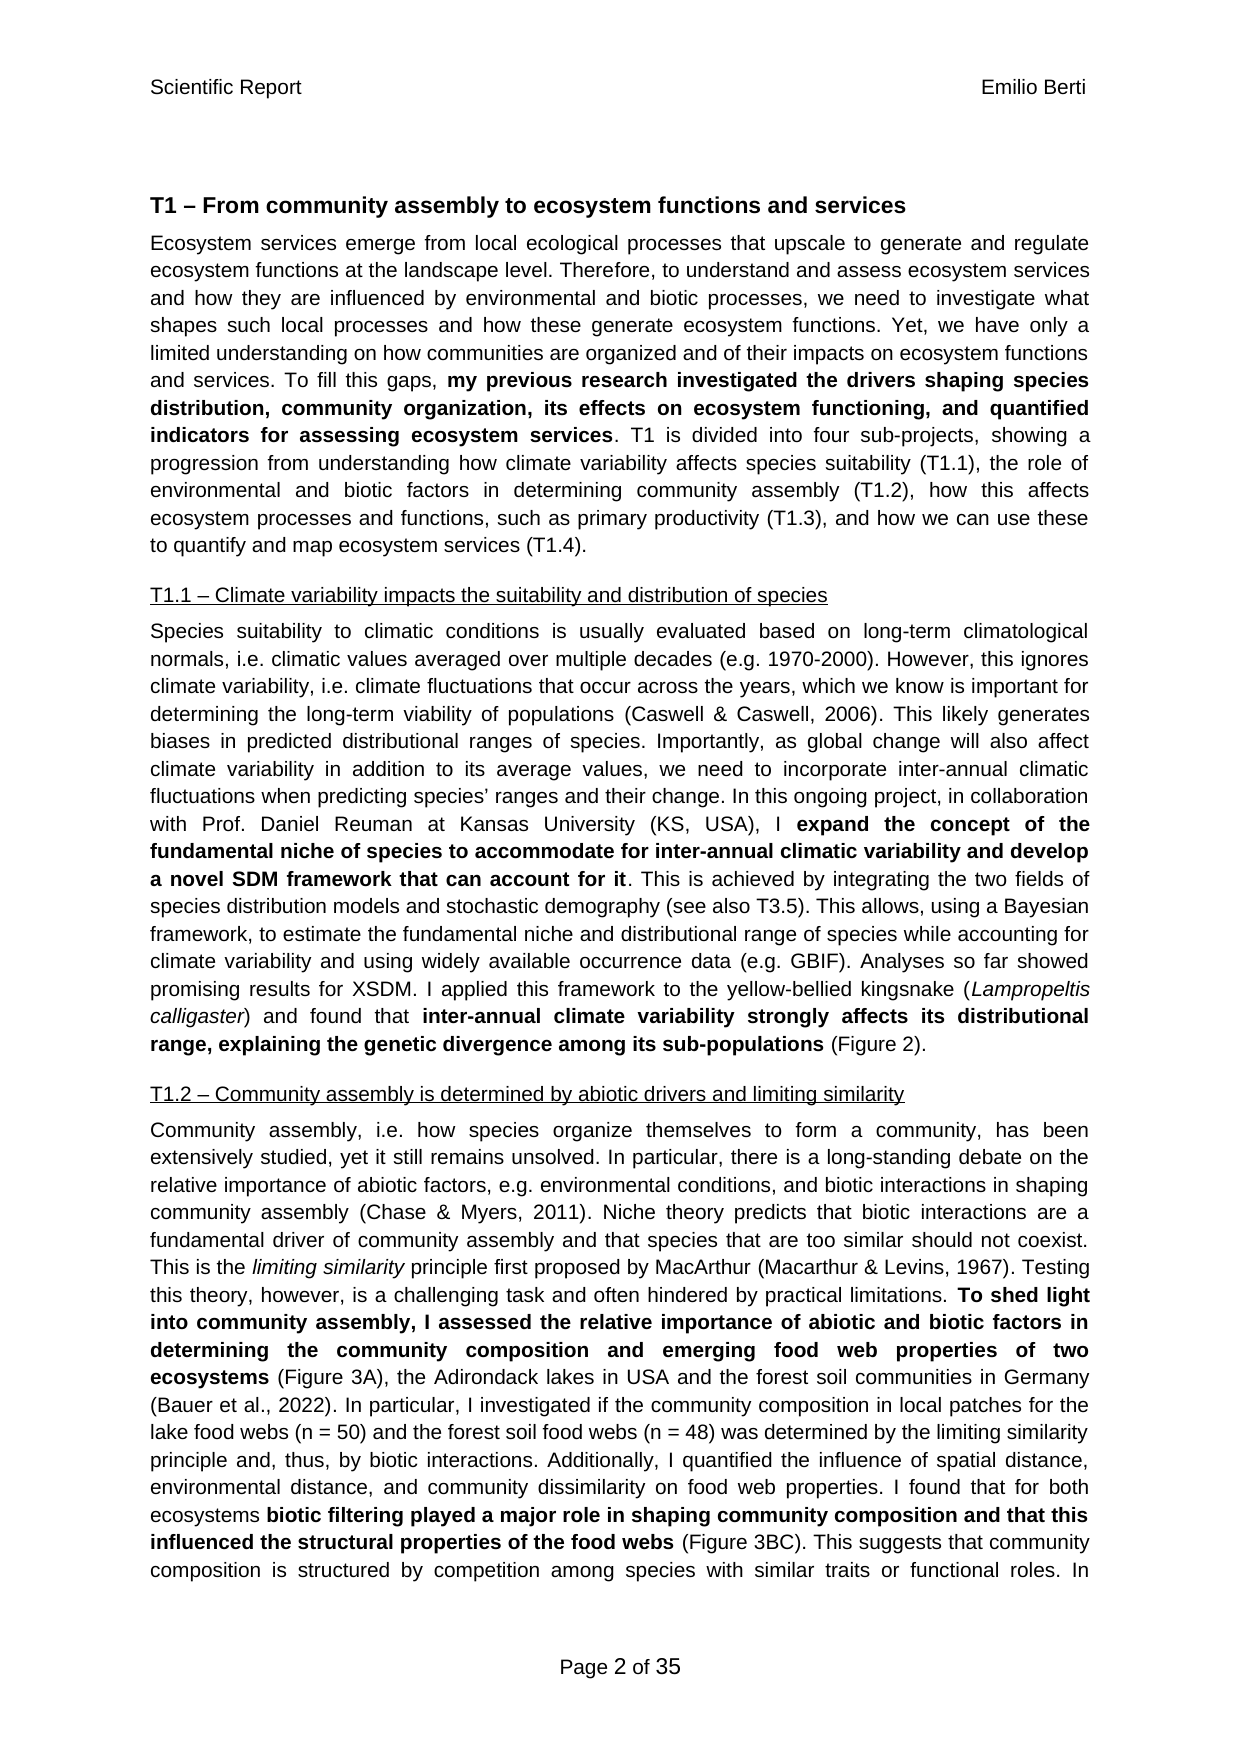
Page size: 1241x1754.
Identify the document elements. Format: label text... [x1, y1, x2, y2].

subtitle T1.2 – Community assembly is determined by abiotic drivers and limiting similarity [150, 1081, 1090, 1105]
subtitle T1.1 – Climate variability impacts the suitability and distribution of species [150, 583, 1090, 607]
text Ecosystem services emerge from local ecological processes that upscale to generate and regulate ecosystem functions at the landscape level. Therefore, to understand and assess ecosystem services and how they are influenced by environmental and biotic processes, we need to investigate what shapes such local processes and how these generate ecosystem functions. Yet, we have only a limited understanding on how communities are organized and of their impacts on ecosystem functions and services. To fill this gaps, my previous research investigated the drivers shaping species distribution, community organization, its effects on ecosystem functioning, and quantified indicators for assessing ecosystem services. T1 is divided into four sub-projects, showing a progression from understanding how climate variability affects species suitability (T1.1), the role of environmental and biotic factors in determining community assembly (T1.2), how this affects ecosystem processes and functions, such as primary productivity (T1.3), and how we can use these to quantify and map ecosystem services (T1.4). [150, 231, 1090, 557]
text Species suitability to climatic conditions is usually evaluated based on long-term climatological normals, i.e. climatic values averaged over multiple decades (e.g. 1970-2000). However, this ignores climate variability, i.e. climate fluctuations that occur across the years, which we know is important for determining the long-term viability of populations (Caswell & Caswell, 2006). This likely generates biases in predicted distributional ranges of species. Importantly, as global change will also affect climate variability in addition to its average values, we need to incorporate inter-annual climatic fluctuations when predicting species’ ranges and their change. In this ongoing project, in collaboration with Prof. Daniel Reuman at Kansas University (KS, USA), I expand the concept of the fundamental niche of species to accommodate for inter-annual climatic variability and develop a novel SDM framework that can account for it. This is achieved by integrating the two fields of species distribution models and stochastic demography (see also T3.5). This allows, using a Bayesian framework, to estimate the fundamental niche and distributional range of species while accounting for climate variability and using widely available occurrence data (e.g. GBIF). Analyses so far showed promising results for XSDM. I applied this framework to the yellow-bellied kingsnake (Lampropeltis calligaster) and found that inter-annual climate variability strongly affects its distributional range, explaining the genetic divergence among its sub-populations (Figure 2). [150, 619, 1090, 1055]
subtitle T1 – From community assembly to ecosystem functions and services [150, 192, 1090, 218]
text Community assembly, i.e. how species organize themselves to form a community, has been extensively studied, yet it still remains unsolved. In particular, there is a long-standing debate on the relative importance of abiotic factors, e.g. environmental conditions, and biotic interactions in shaping community assembly (Chase & Myers, 2011). Niche theory predicts that biotic interactions are a fundamental driver of community assembly and that species that are too similar should not coexist. This is the limiting similarity principle first proposed by MacArthur (Macarthur & Levins, 1967). Testing this theory, however, is a challenging task and often hindered by practical limitations. To shed light into community assembly, I assessed the relative importance of abiotic and biotic factors in determining the community composition and emerging food web properties of two ecosystems (Figure 3A), the Adirondack lakes in USA and the forest soil communities in Germany (Bauer et al., 2022). In particular, I investigated if the community composition in local patches for the lake food webs (n = 50) and the forest soil food webs (n = 48) was determined by the limiting similarity principle and, thus, by biotic interactions. Additionally, I quantified the influence of spatial distance, environmental distance, and community dissimilarity on food web properties. I found that for both ecosystems biotic filtering played a major role in shaping community composition and that this influenced the structural properties of the food webs (Figure 3BC). This suggests that community composition is structured by competition among species with similar traits or functional roles. In [150, 1117, 1090, 1581]
